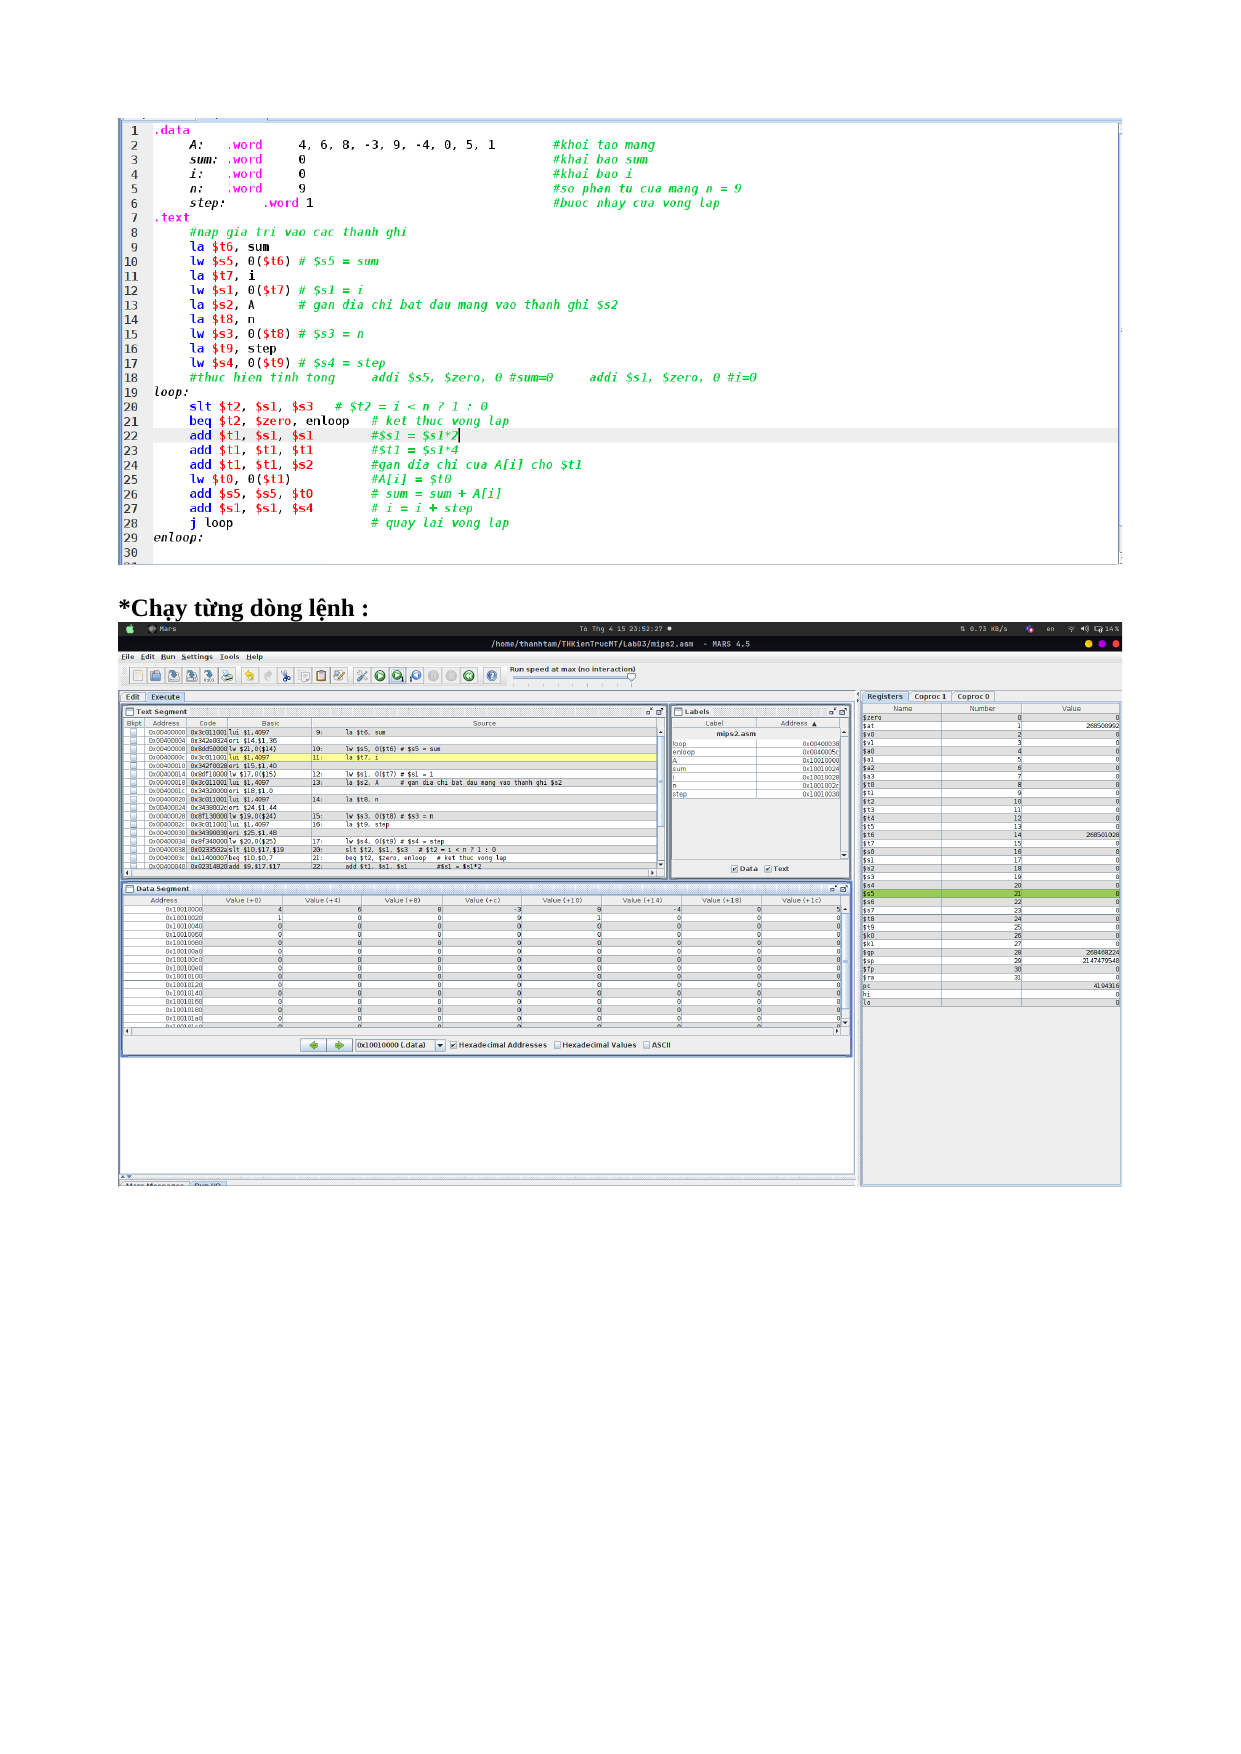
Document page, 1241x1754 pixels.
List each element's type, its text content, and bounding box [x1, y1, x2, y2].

text *Chạy từng dòng lệnh : [118, 593, 1122, 622]
picture [118, 622, 1123, 1187]
picture [118, 118, 1123, 565]
